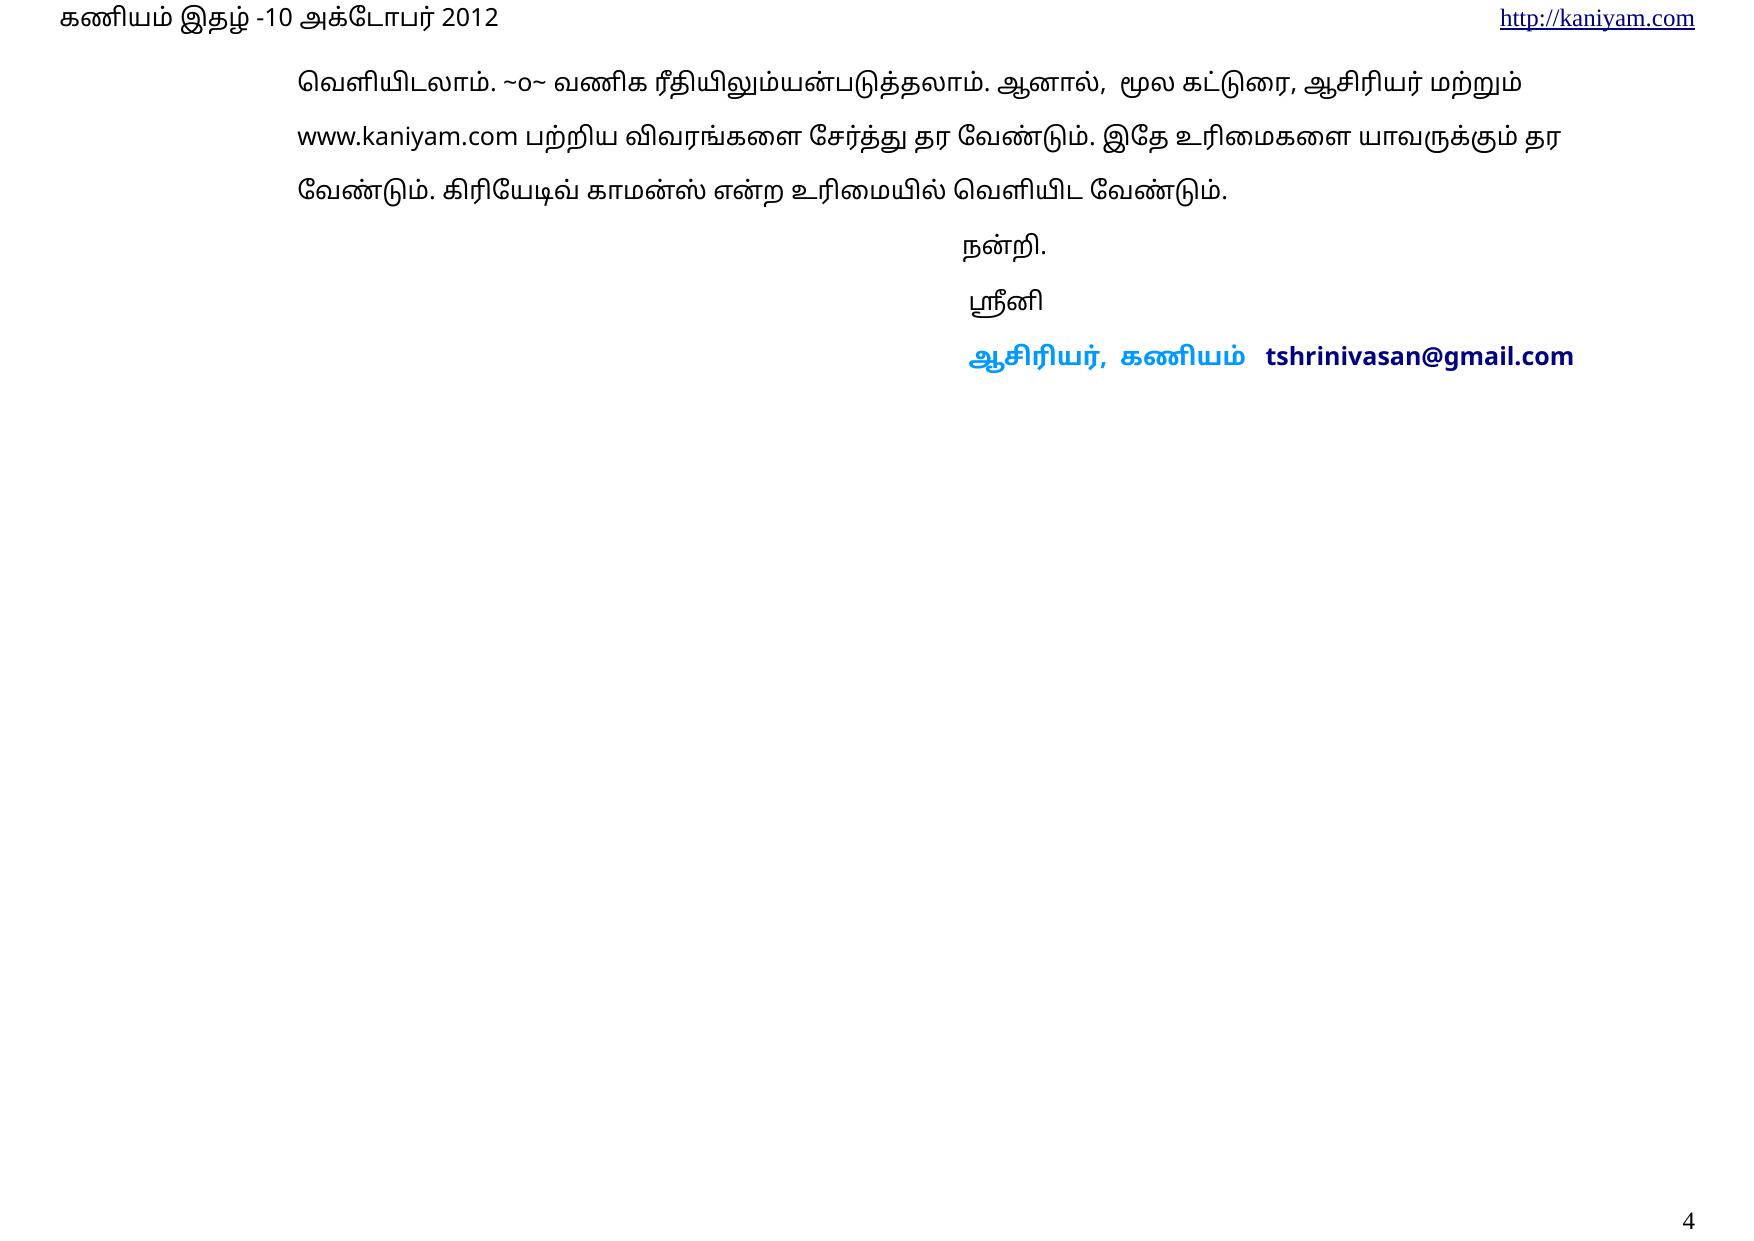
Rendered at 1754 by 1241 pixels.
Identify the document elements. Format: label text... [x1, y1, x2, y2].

text ஸ்ரீனி [297, 283, 1695, 320]
subtitle ஆசிரியர், கணியம் tshrinivasan@gmail.com [297, 338, 1695, 376]
text வெளியிடலாம். ~o~ வணிக ரீதியிலும்யன்படுத்தலாம். ஆனால், மூல கட்டுரை, ஆசிரியர் மற்றும் www.kaniyam.com பற்றிய விவரங்களை சேர்த்து தர வேண்டும். இதே உரிமைகளை யாவருக்கும் தர வேண்டும். கிரியேடிவ் காமன்ஸ் என்ற உரிமையில் வெளியிட வேண்டும். [297, 64, 1695, 209]
text நன்றி. [297, 228, 1695, 265]
